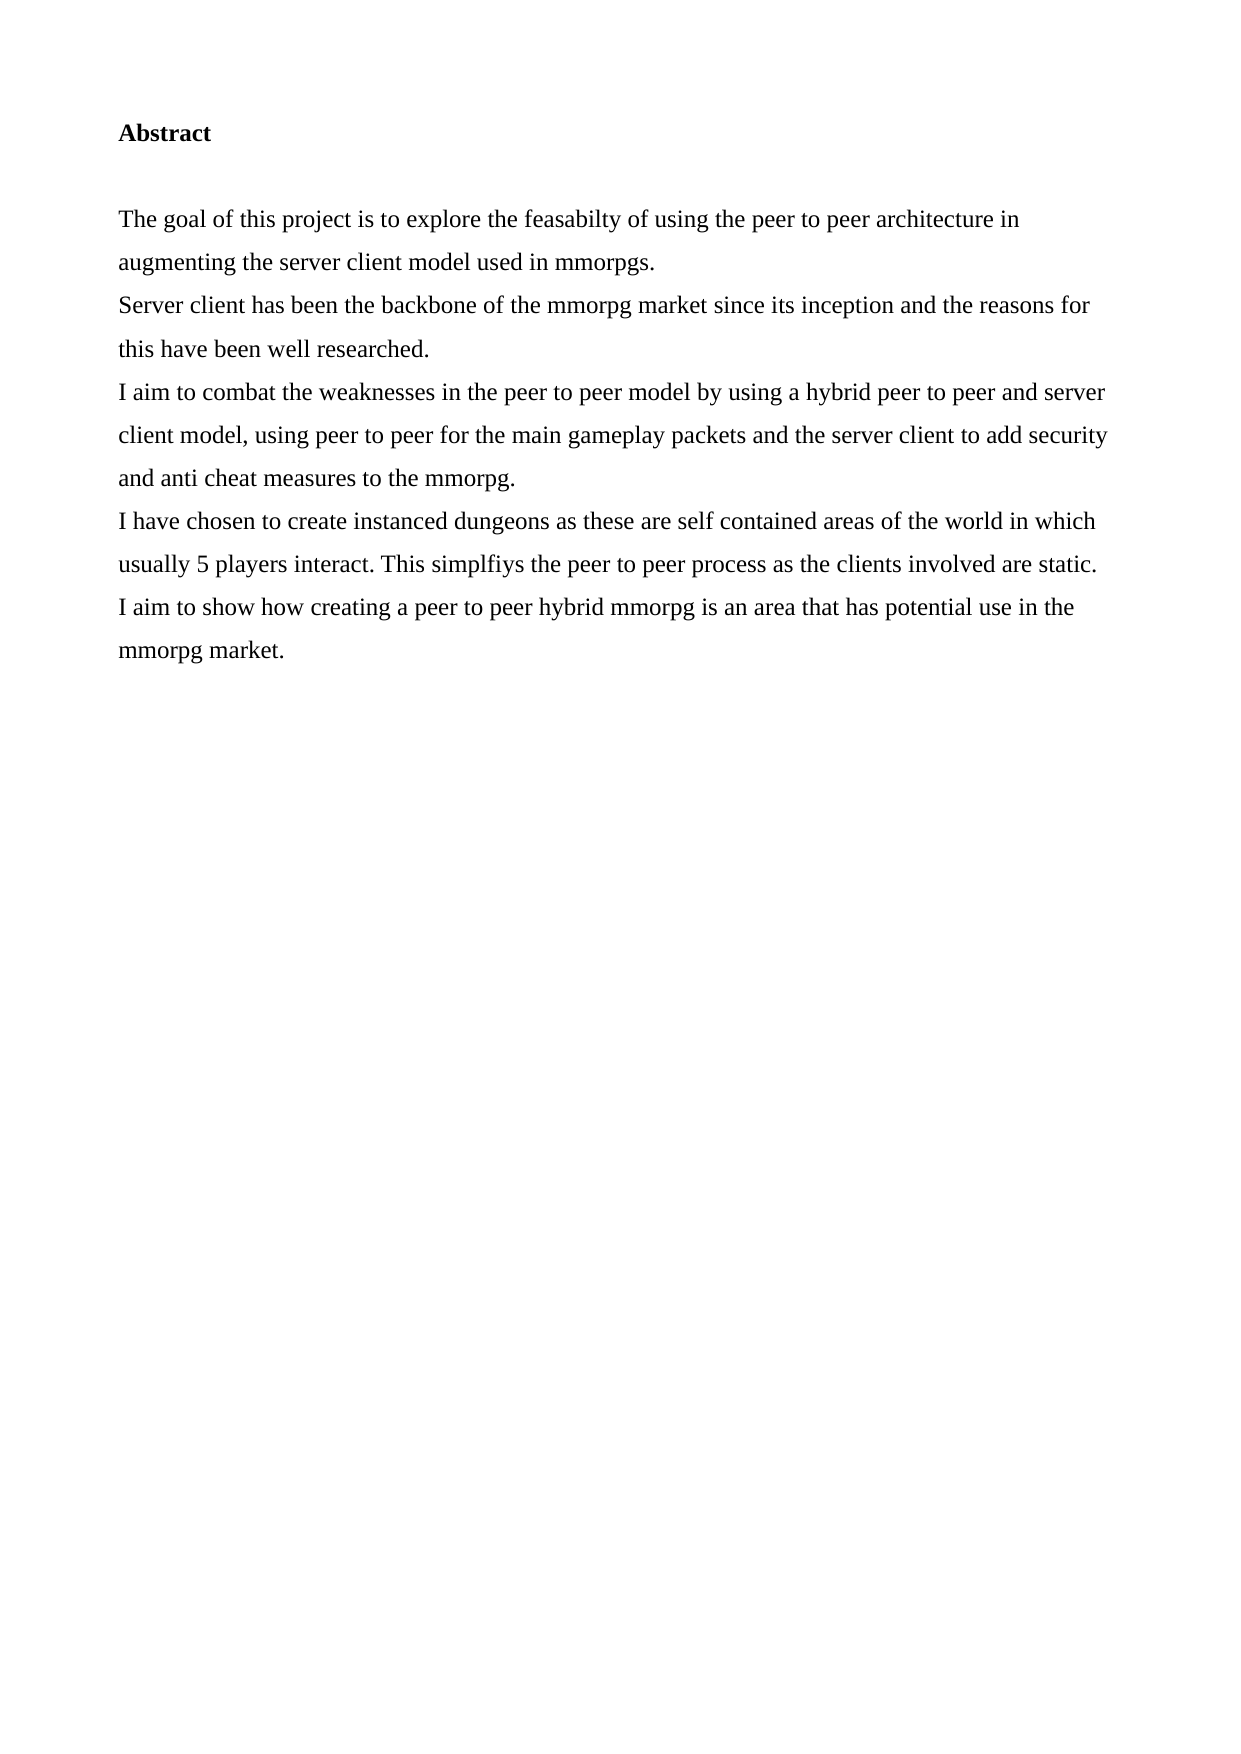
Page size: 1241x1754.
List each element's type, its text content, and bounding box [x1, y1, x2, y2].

text I aim to show how creating a peer to peer hybrid mmorpg is an area that has potential use in the mmorpg market. [118, 592, 1122, 664]
text I have chosen to create instanced dungeons as these are self contained areas of the world in which usually 5 players interact. This simplfiys the peer to peer process as the clients involved are static. [118, 506, 1122, 578]
text Abstract [118, 118, 1122, 147]
text The goal of this project is to explore the feasabilty of using the peer to peer architecture in augmenting the server client model used in mmorpgs. Server client has been the backbone of the mmorpg market since its inception and the reasons for this have been well researched. I aim to combat the weaknesses in the peer to peer model by using a hybrid peer to peer and server client model, using peer to peer for the main gameplay packets and the server client to add security and anti cheat measures to the mmorpg. [118, 204, 1122, 492]
